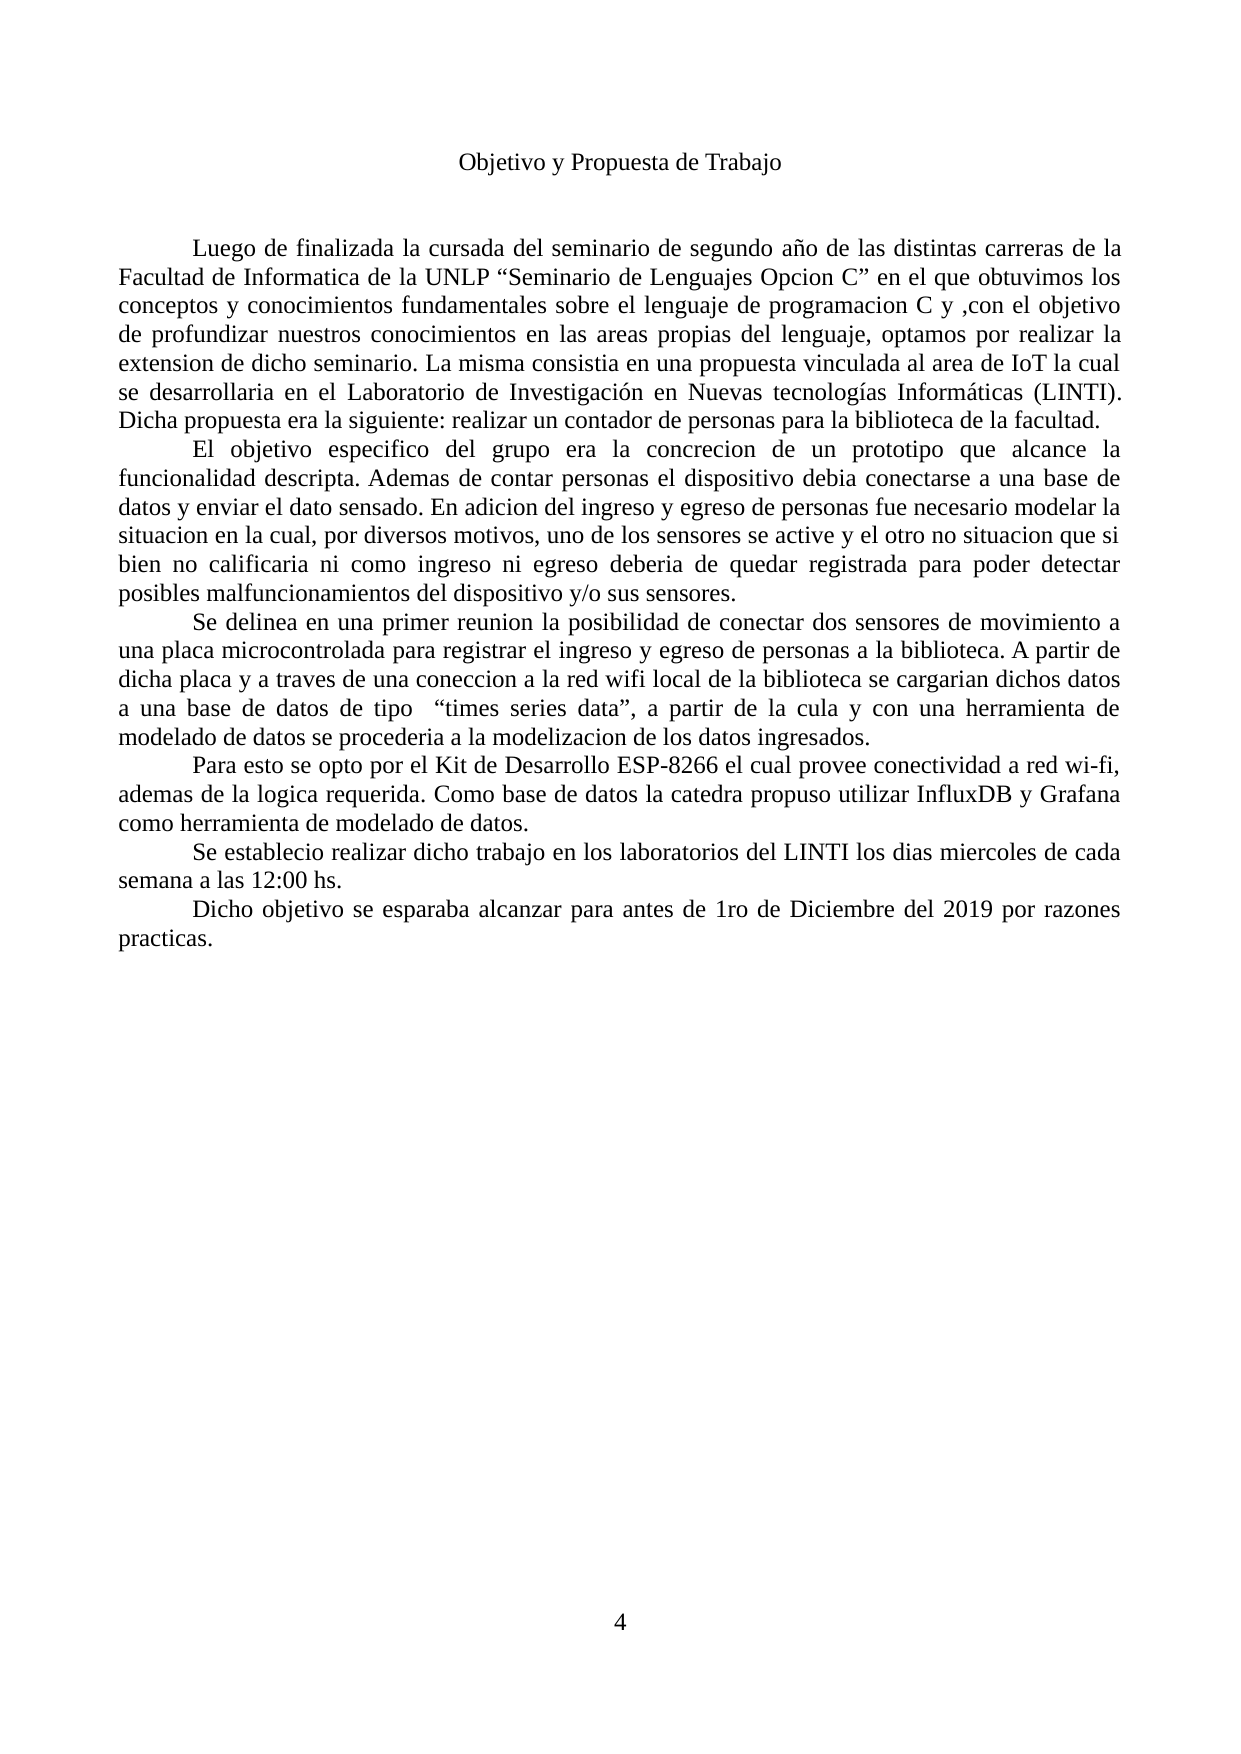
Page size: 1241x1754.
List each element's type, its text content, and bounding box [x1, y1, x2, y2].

text Objetivo y Propuesta de Trabajo [118, 147, 1122, 176]
text Dicho objetivo se esparaba alcanzar para antes de 1ro de Diciembre del 2019 por razones practicas. [118, 894, 1122, 952]
text El objetivo especifico del grupo era la concrecion de un prototipo que alcance la funcionalidad descripta. Ademas de contar personas el dispositivo debia conectarse a una base de datos y enviar el dato sensado. En adicion del ingreso y egreso de personas fue necesario modelar la situacion en la cual, por diversos motivos, uno de los sensores se active y el otro no situacion que si bien no calificaria ni como ingreso ni egreso deberia de quedar registrada para poder detectar posibles malfuncionamientos del dispositivo y/o sus sensores. [118, 434, 1122, 607]
text Para esto se opto por el Kit de Desarrollo ESP-8266 el cual provee conectividad a red wi-fi, ademas de la logica requerida. Como base de datos la catedra propuso utilizar InfluxDB y Grafana como herramienta de modelado de datos. [118, 751, 1122, 837]
text Se delinea en una primer reunion la posibilidad de conectar dos sensores de movimiento a una placa microcontrolada para registrar el ingreso y egreso de personas a la biblioteca. A partir de dicha placa y a traves de una coneccion a la red wifi local de la biblioteca se cargarian dichos datos a una base de datos de tipo “times series data”, a partir de la cula y con una herramienta de modelado de datos se procederia a la modelizacion de los datos ingresados. [118, 607, 1122, 751]
text Luego de finalizada la cursada del seminario de segundo año de las distintas carreras de la Facultad de Informatica de la UNLP “Seminario de Lenguajes Opcion C” en el que obtuvimos los conceptos y conocimientos fundamentales sobre el lenguaje de programacion C y ,con el objetivo de profundizar nuestros conocimientos en las areas propias del lenguaje, optamos por realizar la extension de dicho seminario. La misma consistia en una propuesta vinculada al area de IoT la cual se desarrollaria en el Laboratorio de Investigación en Nuevas tecnologías Informáticas (LINTI). Dicha propuesta era la siguiente: realizar un contador de personas para la biblioteca de la facultad. [118, 233, 1122, 434]
text Se establecio realizar dicho trabajo en los laboratorios del LINTI los dias miercoles de cada semana a las 12:00 hs. [118, 837, 1122, 894]
